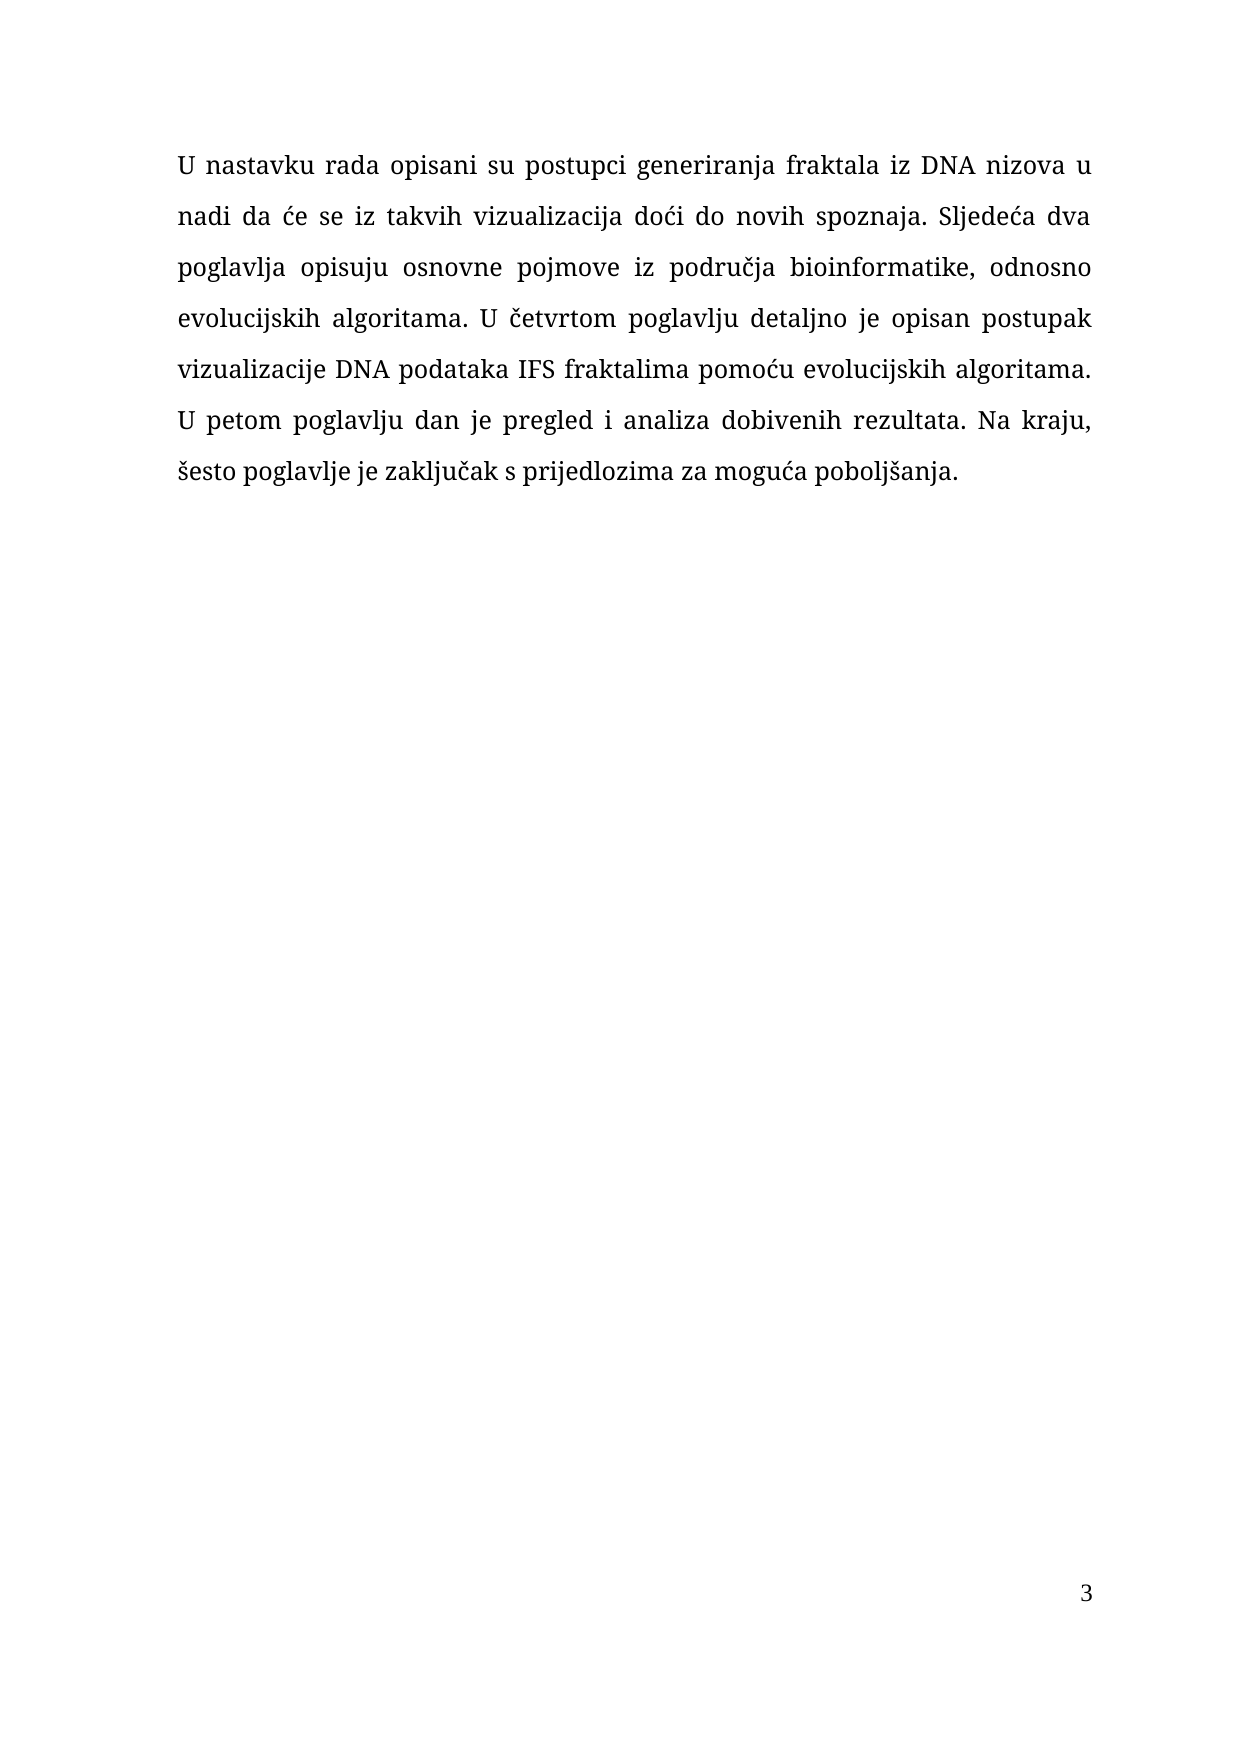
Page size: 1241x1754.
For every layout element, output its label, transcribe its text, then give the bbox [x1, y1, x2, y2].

text U nastavku rada opisani su postupci generiranja fraktala iz DNA nizova u nadi da će se iz takvih vizualizacija doći do novih spoznaja. Sljedeća dva poglavlja opisuju osnovne pojmove iz područja bioinformatike, odnosno evolucijskih algoritama. U četvrtom poglavlju detaljno je opisan postupak vizualizacije DNA podataka IFS fraktalima pomoću evolucijskih algoritama. U petom poglavlju dan je pregled i analiza dobivenih rezultata. Na kraju, šesto poglavlje je zaključak s prijedlozima za moguća poboljšanja. [177, 148, 1093, 488]
